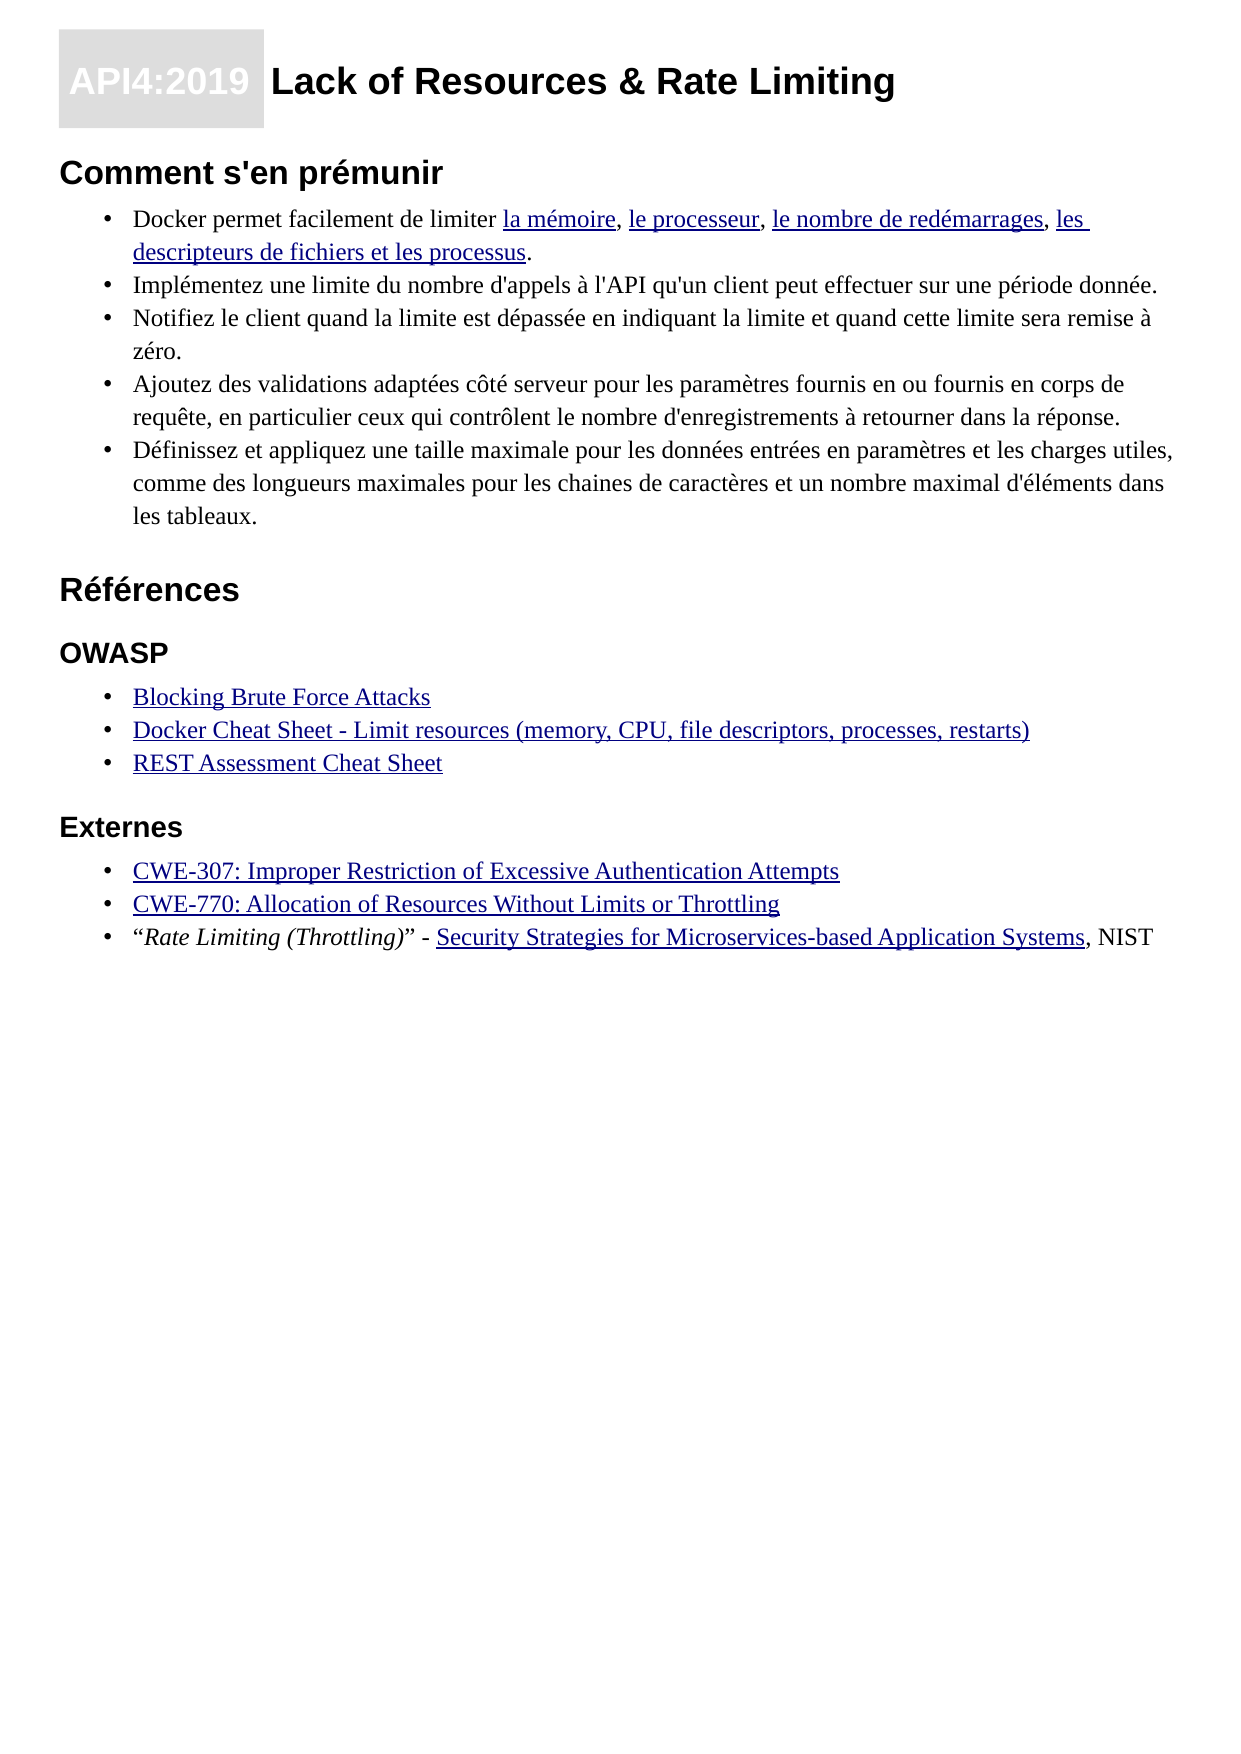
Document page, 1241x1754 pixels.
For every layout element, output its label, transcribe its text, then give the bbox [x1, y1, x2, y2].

list Implémentez une limite du nombre d'appels à l'API qu'un client peut effectuer sur une période donnée. [103, 270, 1181, 299]
subtitle Externes [59, 810, 1181, 844]
list Ajoutez des validations adaptées côté serveur pour les paramètres fournis en ou fournis en corps de requête, en particulier ceux qui contrôlent le nombre d'enregistrements à retourner dans la réponse. [103, 369, 1181, 431]
list Blocking Brute Force Attacks [103, 682, 1181, 711]
subtitle Références [59, 570, 1181, 608]
list Docker permet facilement de limiter la mémoire, le processeur, le nombre de redémarrages, les descripteurs de fichiers et les processus. [103, 204, 1181, 266]
list Notifiez le client quand la limite est dépassée en indiquant la limite et quand cette limite sera remise à zéro. [103, 303, 1181, 365]
list REST Assessment Cheat Sheet [103, 748, 1181, 777]
list “Rate Limiting (Throttling)” - Security Strategies for Microservices-based Application Systems, NIST [103, 922, 1181, 951]
subtitle OWASP [59, 636, 1181, 669]
list Docker Cheat Sheet - Limit resources (memory, CPU, file descriptors, processes, restarts) [103, 715, 1181, 743]
list CWE-770: Allocation of Resources Without Limits or Throttling [103, 889, 1181, 918]
list CWE-307: Improper Restriction of Excessive Authentication Attempts [103, 856, 1181, 885]
list Définissez et appliquez une taille maximale pour les données entrées en paramètres et les charges utiles, comme des longueurs maximales pour les chaines de caractères et un nombre maximal d'éléments dans les tableaux. [103, 435, 1181, 530]
subtitle Comment s'en prémunir [59, 153, 1181, 192]
